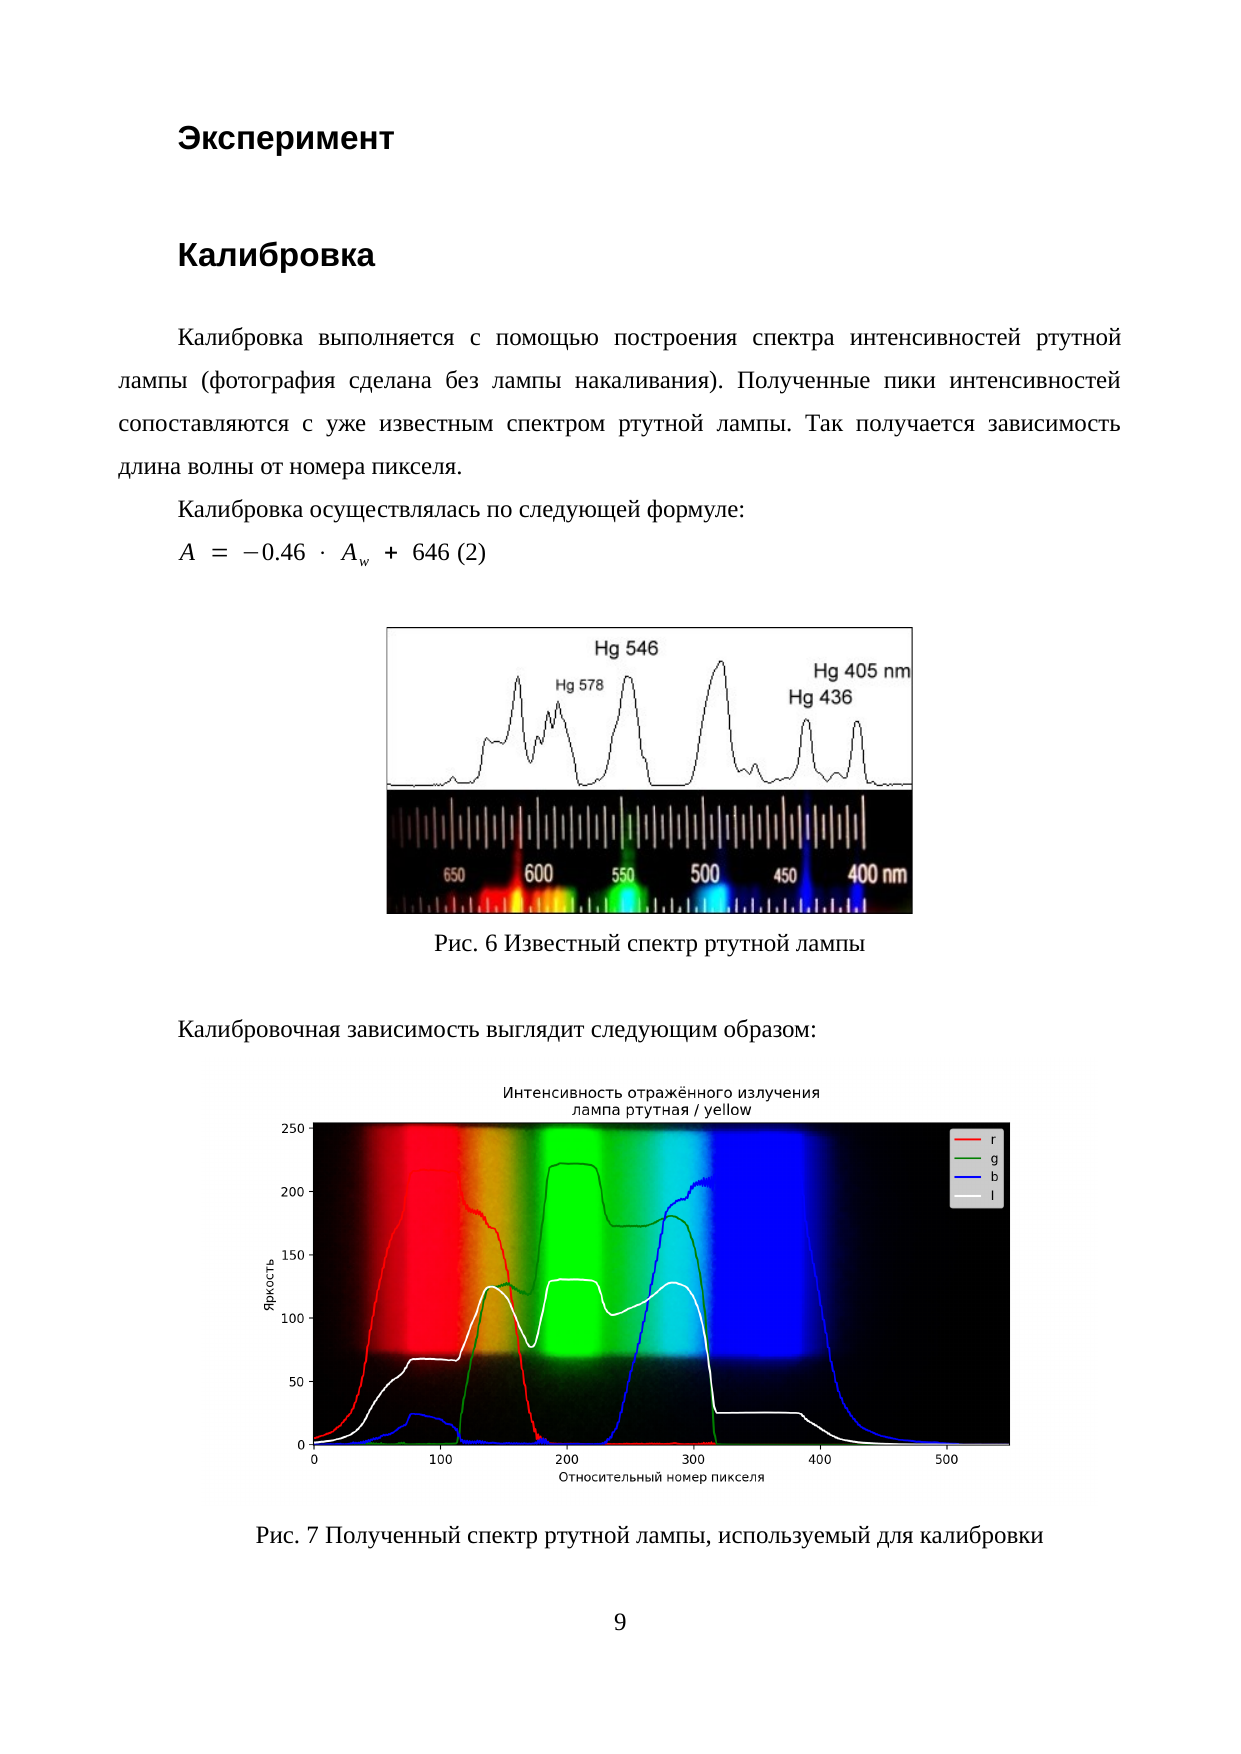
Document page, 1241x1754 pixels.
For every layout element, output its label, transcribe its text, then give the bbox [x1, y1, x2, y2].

picture [386, 627, 913, 914]
text Калибровка осуществлялась по следующей формуле: [118, 494, 1122, 523]
subtitle Калибровка [118, 235, 1122, 273]
text Калибровка выполняется с помощью построения спектра интенсивностей ртутной лампы (фотография сделана без лампы накаливания). Полученные пики интенсивностей сопоставляются с уже известным спектром ртутной лампы. Так получается зависимость длина волны от номера пикселя. [118, 322, 1122, 480]
text Рис. 6 Известный спектр ртутной лампы [118, 928, 1122, 957]
subtitle Эксперимент [118, 118, 1122, 157]
picture [201, 1057, 1098, 1506]
text Рис. 7 Полученный спектр ртутной лампы, используемый для калибровки [118, 1520, 1122, 1549]
text (2) [118, 537, 1122, 570]
text Калибровочная зависимость выглядит следующим образом: [118, 1014, 1122, 1043]
